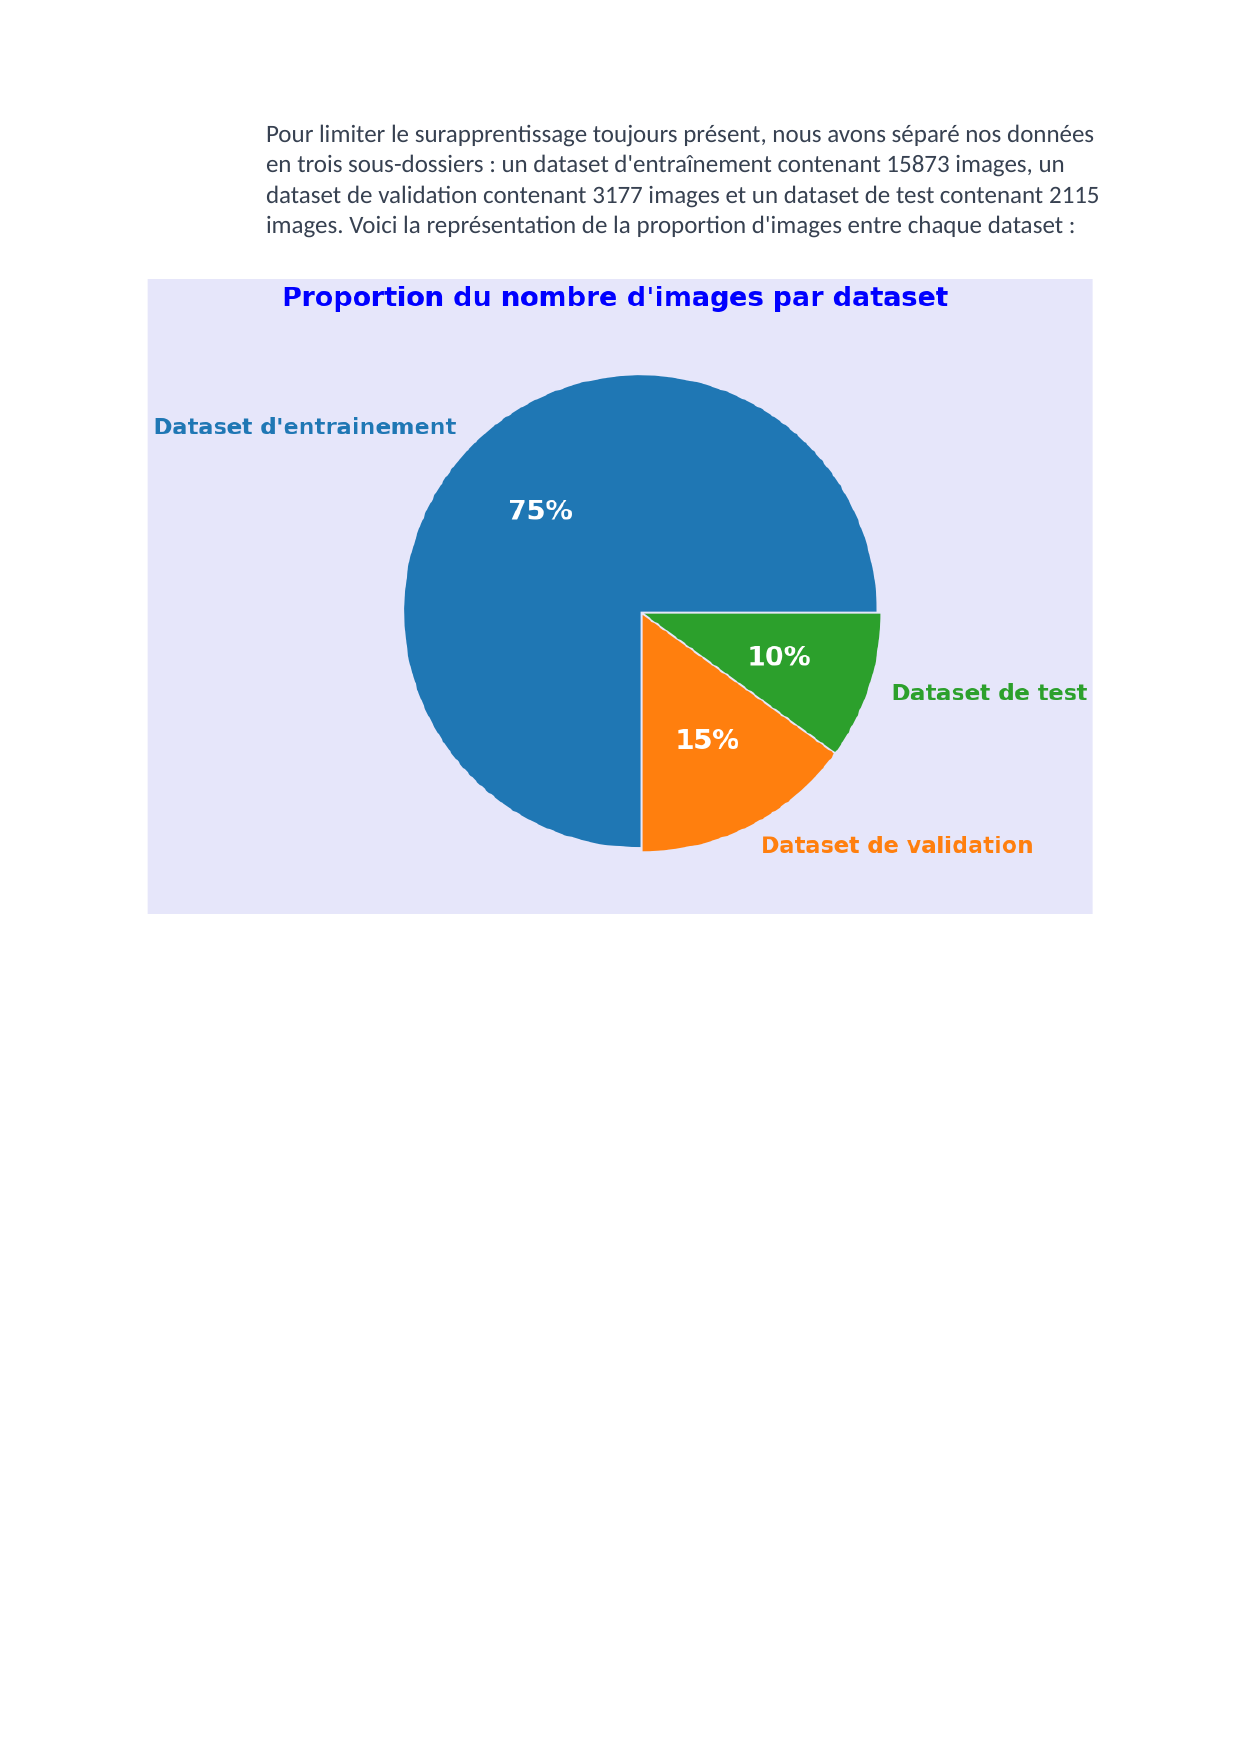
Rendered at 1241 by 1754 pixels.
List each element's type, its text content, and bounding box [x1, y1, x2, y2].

picture [147, 279, 1093, 914]
text Pour limiter le surapprentissage toujours présent, nous avons séparé nos données en trois sous-dossiers : un dataset d'entraînement contenant 15873 images, un dataset de validation contenant 3177 images et un dataset de test contenant 2115 images. Voici la représentation de la proportion d'images entre chaque dataset : [266, 118, 1122, 240]
